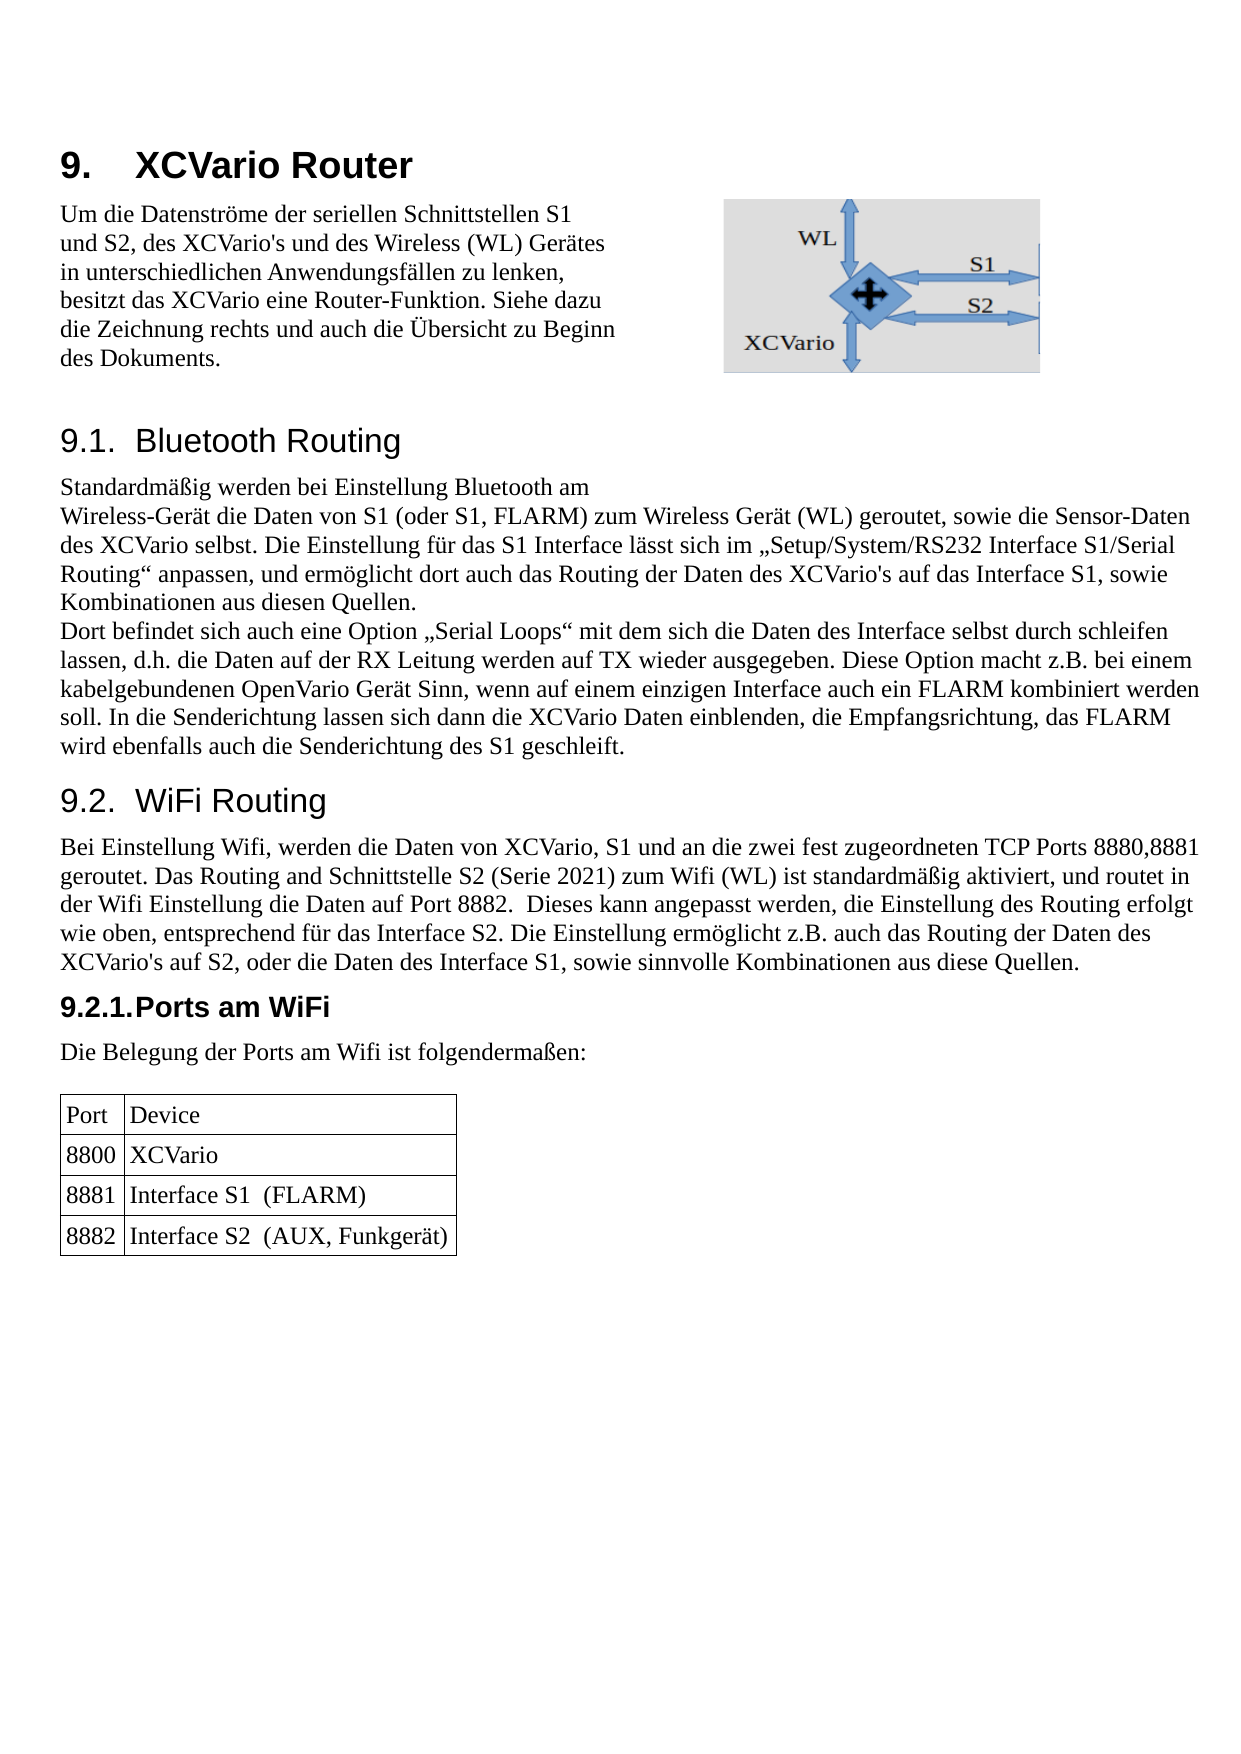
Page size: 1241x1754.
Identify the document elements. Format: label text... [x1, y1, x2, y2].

table_cell 8881 [61, 1176, 124, 1215]
picture [723, 199, 1041, 373]
subtitle Ports am WiFi [60, 990, 1207, 1024]
subtitle WiFi Routing [60, 781, 1207, 819]
text Die Belegung der Ports am Wifi ist folgendermaßen: [60, 1037, 1207, 1065]
text [1073, 199, 1207, 372]
subtitle Bluetooth Routing [60, 421, 1207, 460]
table_cell Interface S2 (AUX, Funkgerät) [125, 1216, 456, 1255]
table_header Port [61, 1095, 124, 1134]
table_cell 8882 [61, 1216, 124, 1255]
text Dort befindet sich auch eine Option „Serial Loops“ mit dem sich die Daten des Interface selbst durch schleifen lassen, d.h. die Daten auf der RX Leitung werden auf TX wieder ausgegeben. Diese Option macht z.B. bei einem kabelgebundenen OpenVario Gerät Sinn, wenn auf einem einzigen Interface auch ein FLARM kombiniert werden soll. In die Senderichtung lassen sich dann die XCVario Daten einblenden, die Empfangsrichtung, das FLARM wird ebenfalls auch die Senderichtung des S1 geschleift. [60, 616, 1207, 760]
subtitle XCVario Router [60, 143, 1207, 406]
text Bei Einstellung Wifi, werden die Daten von XCVario, S1 und an die zwei fest zugeordneten TCP Ports 8880,8881 geroutet. Das Routing and Schnittstelle S2 (Serie 2021) zum Wifi (WL) ist standardmäßig aktiviert, und routet in der Wifi Einstellung die Daten auf Port 8882. Dieses kann angepasst werden, die Einstellung des Routing erfolgt wie oben, entsprechend für das Interface S2. Die Einstellung ermöglicht z.B. auch das Routing der Daten des XCVario's auf S2, oder die Daten des Interface S1, sowie sinnvolle Kombinationen aus diese Quellen. [60, 832, 1207, 976]
table_cell 8800 [61, 1135, 124, 1175]
text Um die Datenströme der seriellen Schnittstellen S1 und S2, des XCVario's und des Wireless (WL) Gerätes in unterschiedlichen Anwendungsfällen zu lenken, besitzt das XCVario eine Router-Funktion. Siehe dazu die Zeichnung rechts und auch die Übersicht zu Beginn des Dokuments. [60, 199, 690, 372]
table_cell Interface S1 (FLARM) [125, 1176, 456, 1215]
text Standardmäßig werden bei Einstellung Bluetooth am Wireless-Gerät die Daten von S1 (oder S1, FLARM) zum Wireless Gerät (WL) geroutet, sowie die Sensor-Daten des XCVario selbst. Die Einstellung für das S1 Interface lässt sich im „Setup/System/RS232 Interface S1/Serial Routing“ anpassen, und ermöglicht dort auch das Routing der Daten des XCVario's auf das Interface S1, sowie Kombinationen aus diesen Quellen. [60, 472, 1207, 616]
table_header Device [125, 1095, 456, 1134]
table_cell XCVario [125, 1135, 456, 1175]
